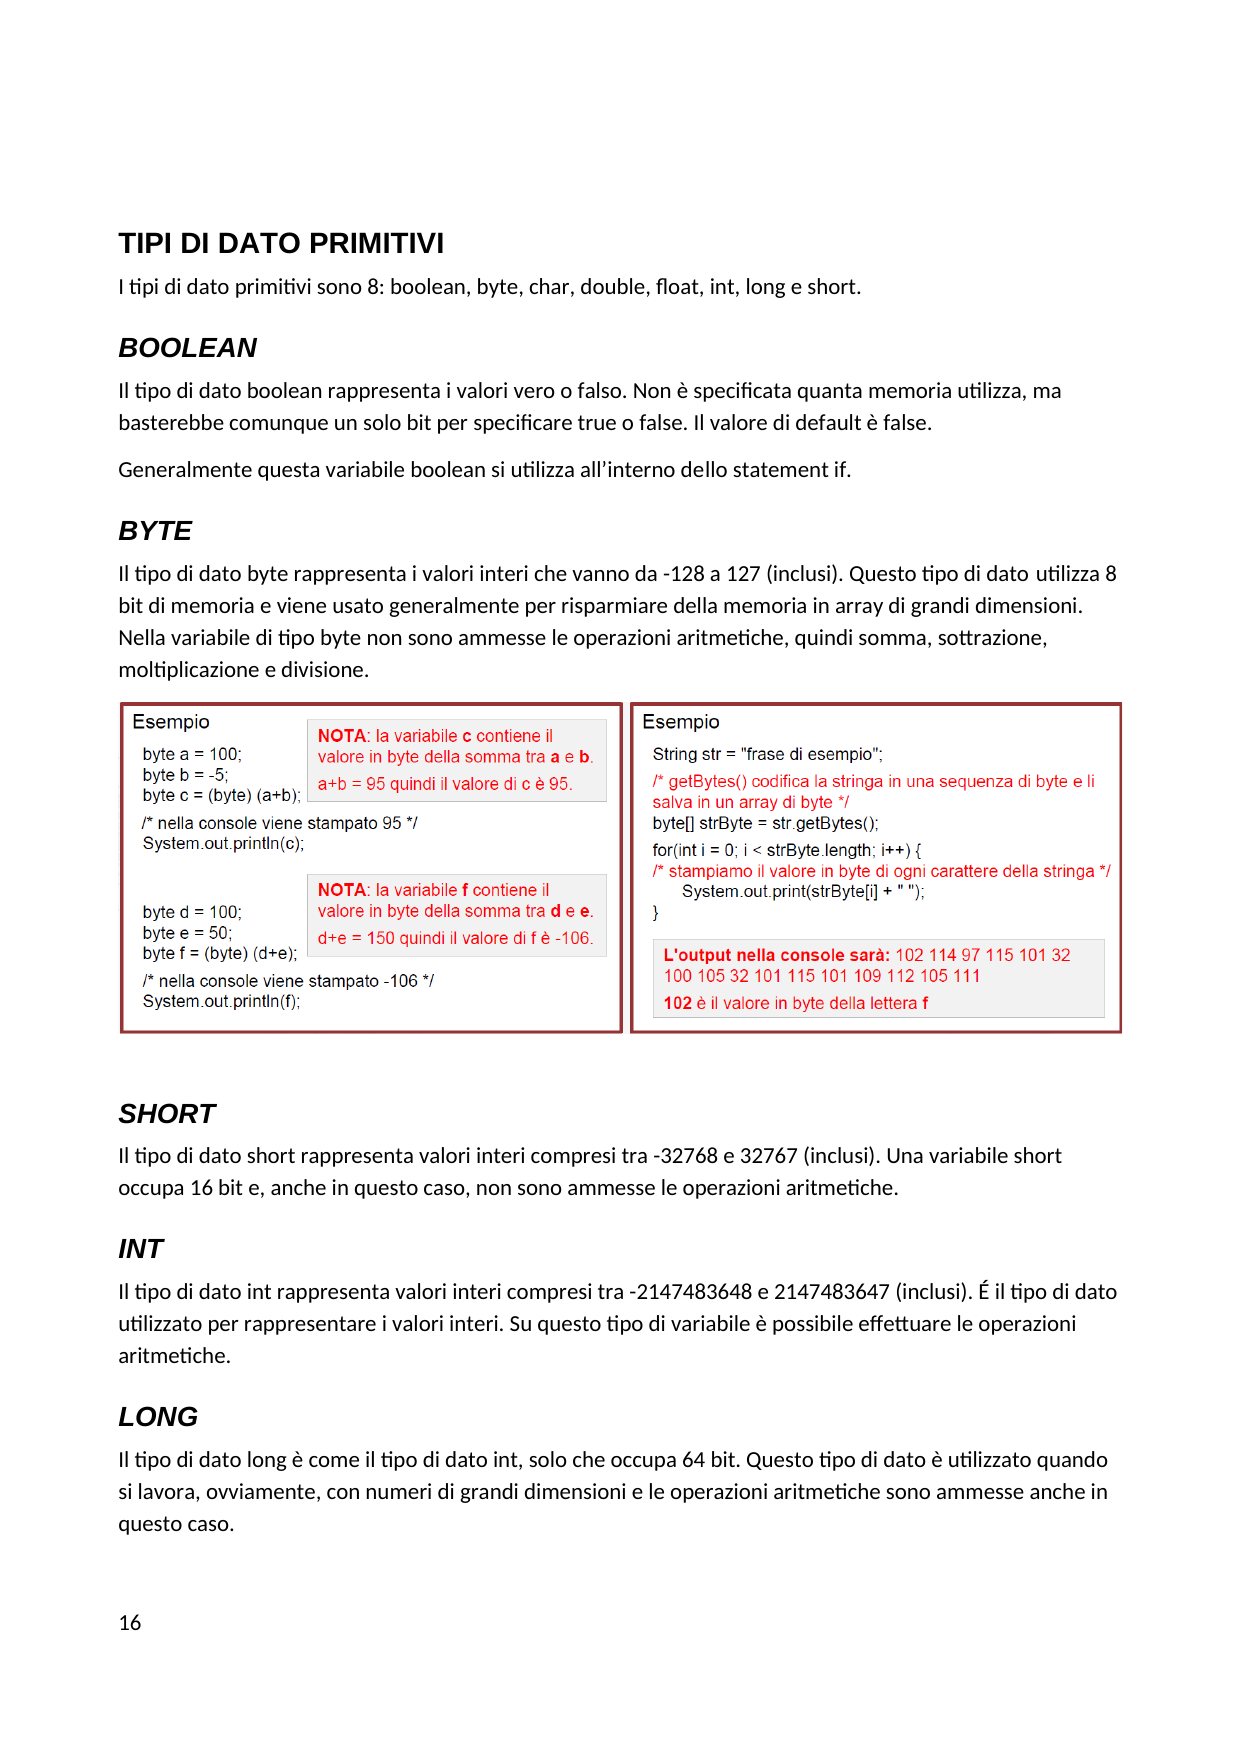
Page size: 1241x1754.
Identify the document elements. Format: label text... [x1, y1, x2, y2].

text Il tipo di dato int rappresenta valori interi compresi tra -2147483648 e 2147483647 (inclusi). É il tipo di dato utilizzato per rappresentare i valori interi. Su questo tipo di variabile è possibile effettuare le operazioni aritmetiche. [118, 1277, 1122, 1369]
text Il tipo di dato long è come il tipo di dato int, solo che occupa 64 bit. Questo tipo di dato è utilizzato quando si lavora, ovviamente, con numeri di grandi dimensioni e le operazioni aritmetiche sono ammesse anche in questo caso. [118, 1445, 1122, 1538]
text I tipi di dato primitivi sono 8: boolean, byte, char, double, float, int, long e short. [118, 272, 1122, 301]
text Il tipo di dato boolean rappresenta i valori vero o falso. Non è specificata quanta memoria utilizza, ma basterebbe comunque un solo bit per specificare true o false. Il valore di default è false. [118, 376, 1122, 436]
subtitle BYTE [118, 514, 1122, 546]
subtitle LONG [118, 1401, 1122, 1433]
text Il tipo di dato short rappresenta valori interi compresi tra -32768 e 32767 (inclusi). Una variabile short occupa 16 bit e, anche in questo caso, non sono ammesse le operazioni aritmetiche. [118, 1141, 1122, 1202]
subtitle SHORT [118, 1097, 1122, 1129]
picture [118, 702, 1123, 1034]
subtitle INT [118, 1233, 1122, 1265]
text Il tipo di dato byte rappresenta i valori interi che vanno da -128 a 127 (inclusi). Questo tipo di dato utilizza 8 bit di memoria e viene usato generalmente per risparmiare della memoria in array di grandi dimensioni. Nella variabile di tipo byte non sono ammesse le operazioni aritmetiche, quindi somma, sottrazione, moltiplicazione e divisione. [118, 559, 1122, 683]
subtitle BOOLEAN [118, 332, 1122, 364]
subtitle TIPI DI DATO PRIMITIVI [118, 226, 1122, 260]
text Generalmente questa variabile boolean si utilizza all’interno dello statement if. [118, 455, 1122, 483]
